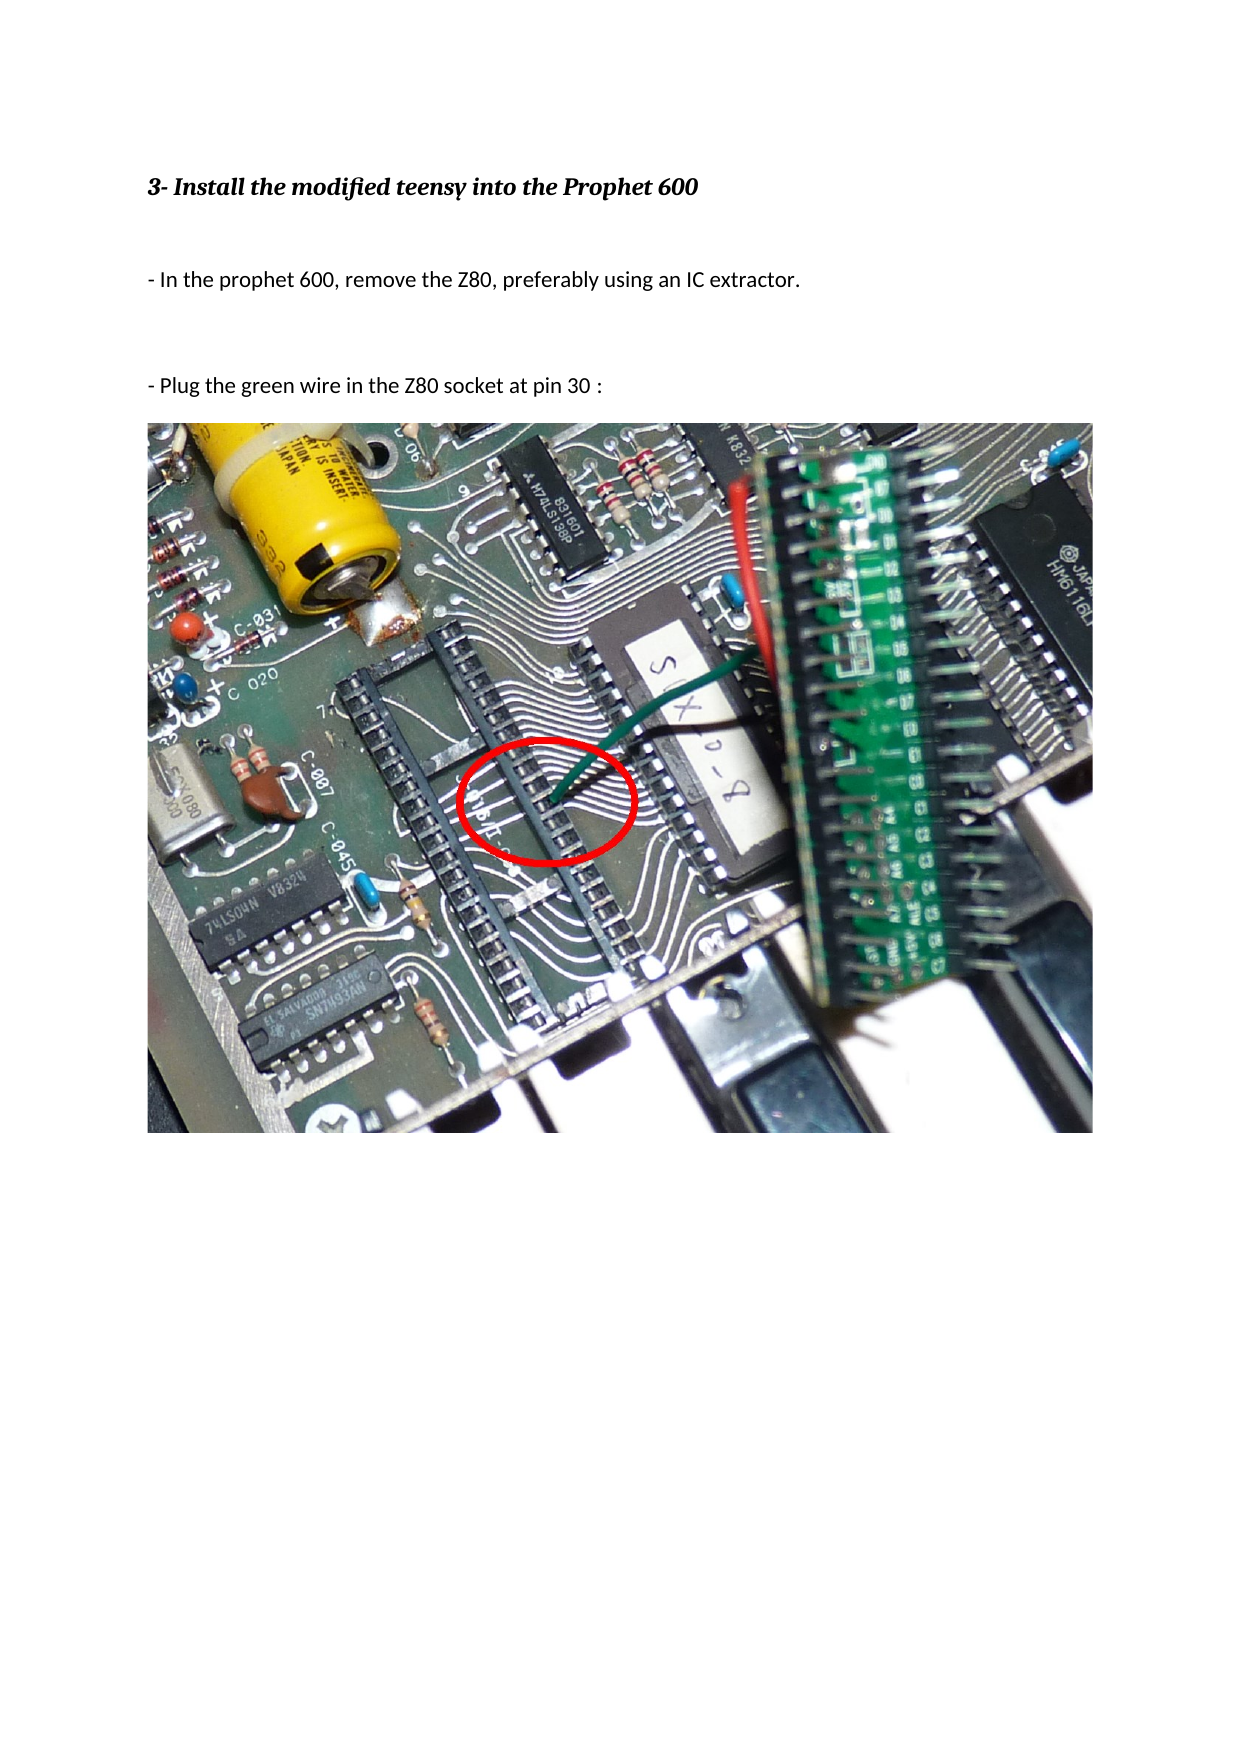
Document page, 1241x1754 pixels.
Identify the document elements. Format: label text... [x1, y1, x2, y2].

subtitle 3- Install the modified teensy into the Prophet 600 [148, 173, 1093, 201]
text - In the prophet 600, remove the Z80, preferably using an IC extractor. [148, 265, 1093, 293]
text - Plug the green wire in the Z80 socket at pin 30 : [148, 371, 1093, 399]
picture [147, 423, 1093, 1133]
